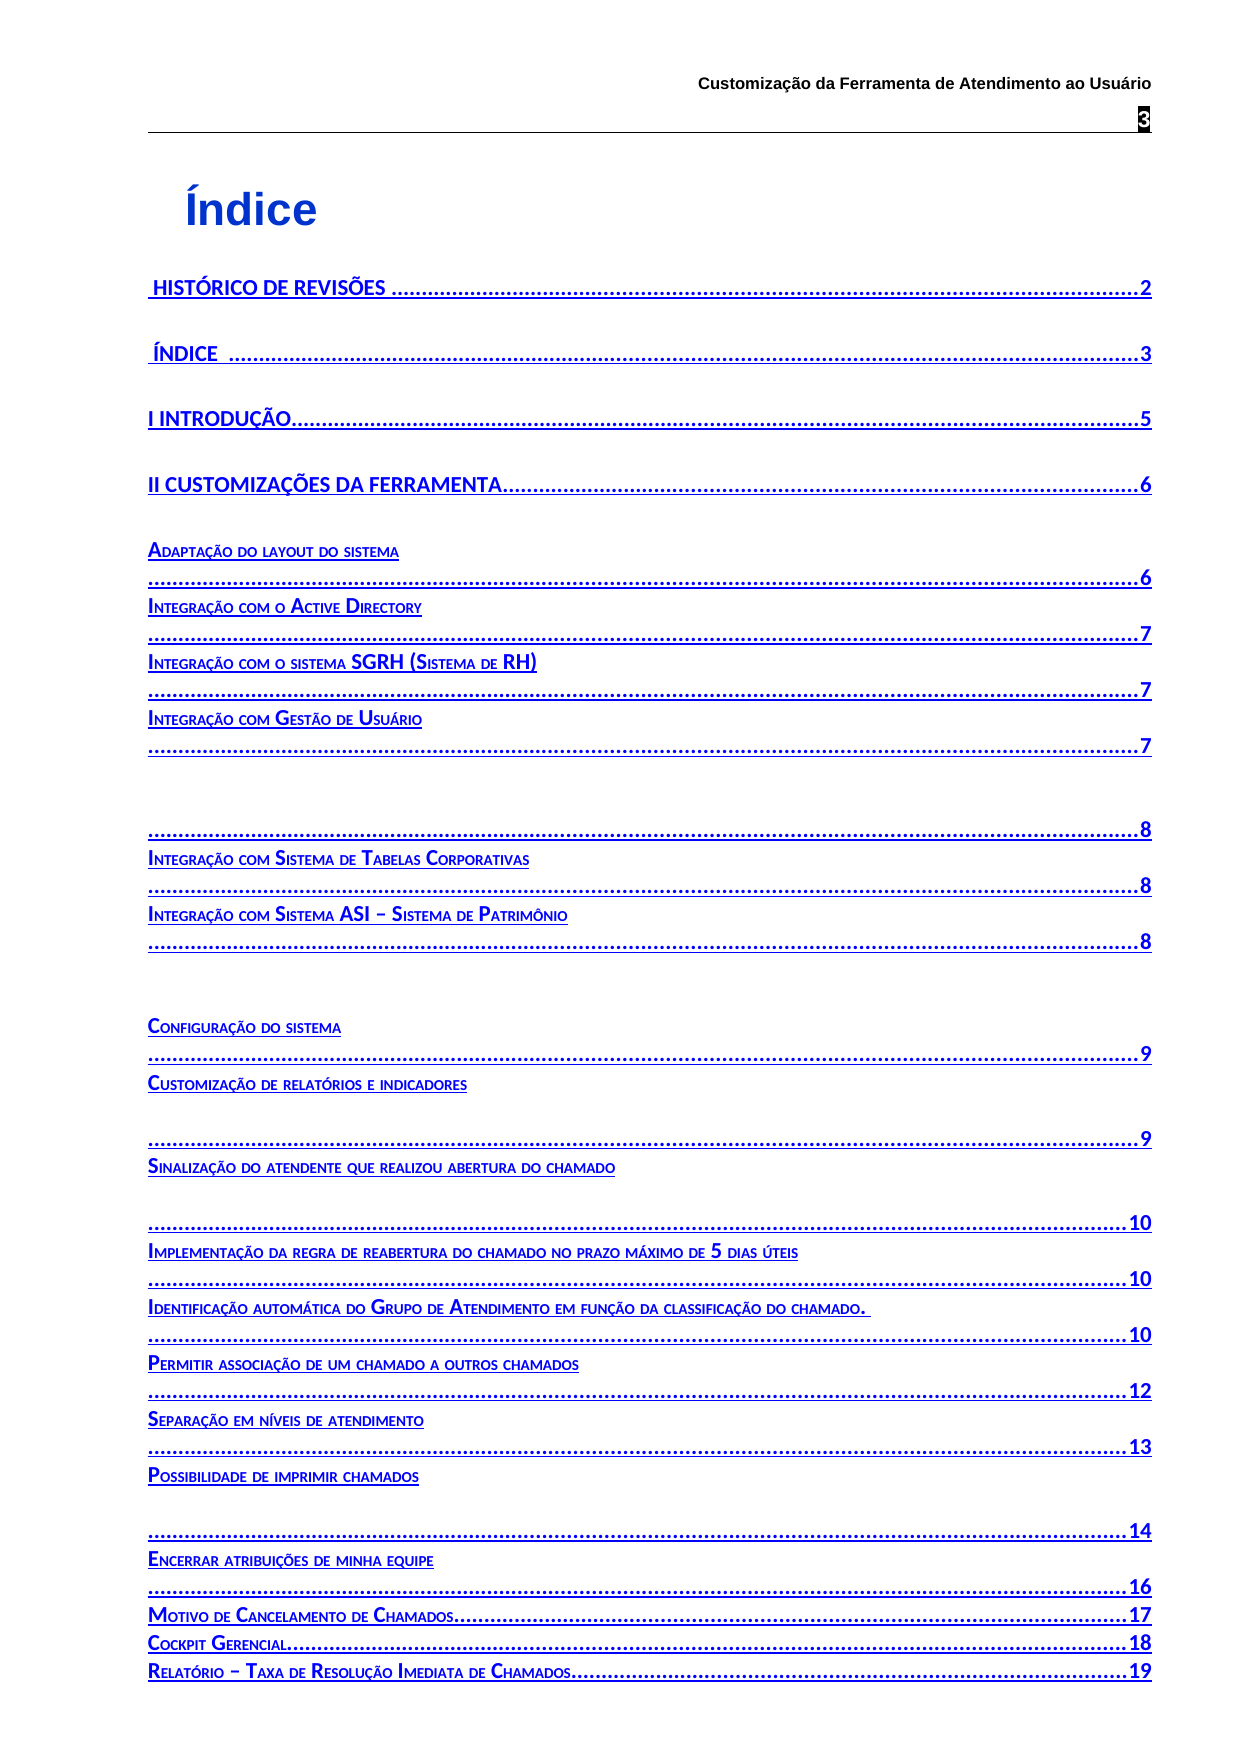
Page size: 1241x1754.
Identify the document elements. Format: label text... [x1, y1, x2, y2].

text Separação em níveis de atendimento 13 [148, 1404, 1152, 1456]
text Possibilidade de imprimir chamados 14 [148, 1460, 1152, 1540]
text Integração com Sistema de Tabelas Corporativas 8 [148, 843, 1152, 896]
text Implementação da regra de reabertura do chamado no prazo máximo de 5 dias úteis 10 [148, 1236, 1152, 1288]
text Histórico de revisões 2 [148, 273, 1152, 297]
text Permitir associação de um chamado a outros chamados 12 [148, 1348, 1152, 1400]
subtitle Índice [148, 183, 1152, 236]
text 8 [148, 759, 1152, 839]
text Integração com Gestão de Usuário 7 [148, 703, 1152, 756]
text Índice 3 [148, 339, 1152, 363]
text Configuração do sistema 9 [148, 956, 1152, 1064]
text Motivo de Cancelamento de Chamados 17 [148, 1600, 1152, 1624]
text Integração com o sistema SGRH (Sistema de RH) 7 [148, 647, 1152, 699]
text I Introdução 5 [148, 404, 1152, 428]
text Customização de relatórios e indicadores 9 [148, 1068, 1152, 1148]
text Adaptação do layout do sistema 6 [148, 535, 1152, 587]
text Sinalização do atendente que realizou abertura do chamado 10 [148, 1152, 1152, 1232]
text Encerrar atribuições de minha equipe 16 [148, 1544, 1152, 1596]
text II Customizações da Ferramenta 6 [148, 470, 1152, 494]
text Relatório – Taxa de Resolução Imediata de Chamados 19 [148, 1656, 1152, 1680]
text Integração com Sistema ASI – Sistema de Patrimônio 8 [148, 899, 1152, 952]
text Integração com o Active Directory 7 [148, 591, 1152, 643]
text Identificação automática do Grupo de Atendimento em função da classificação do chamado. 10 [148, 1292, 1152, 1344]
text Cockpit Gerencial 18 [148, 1628, 1152, 1652]
